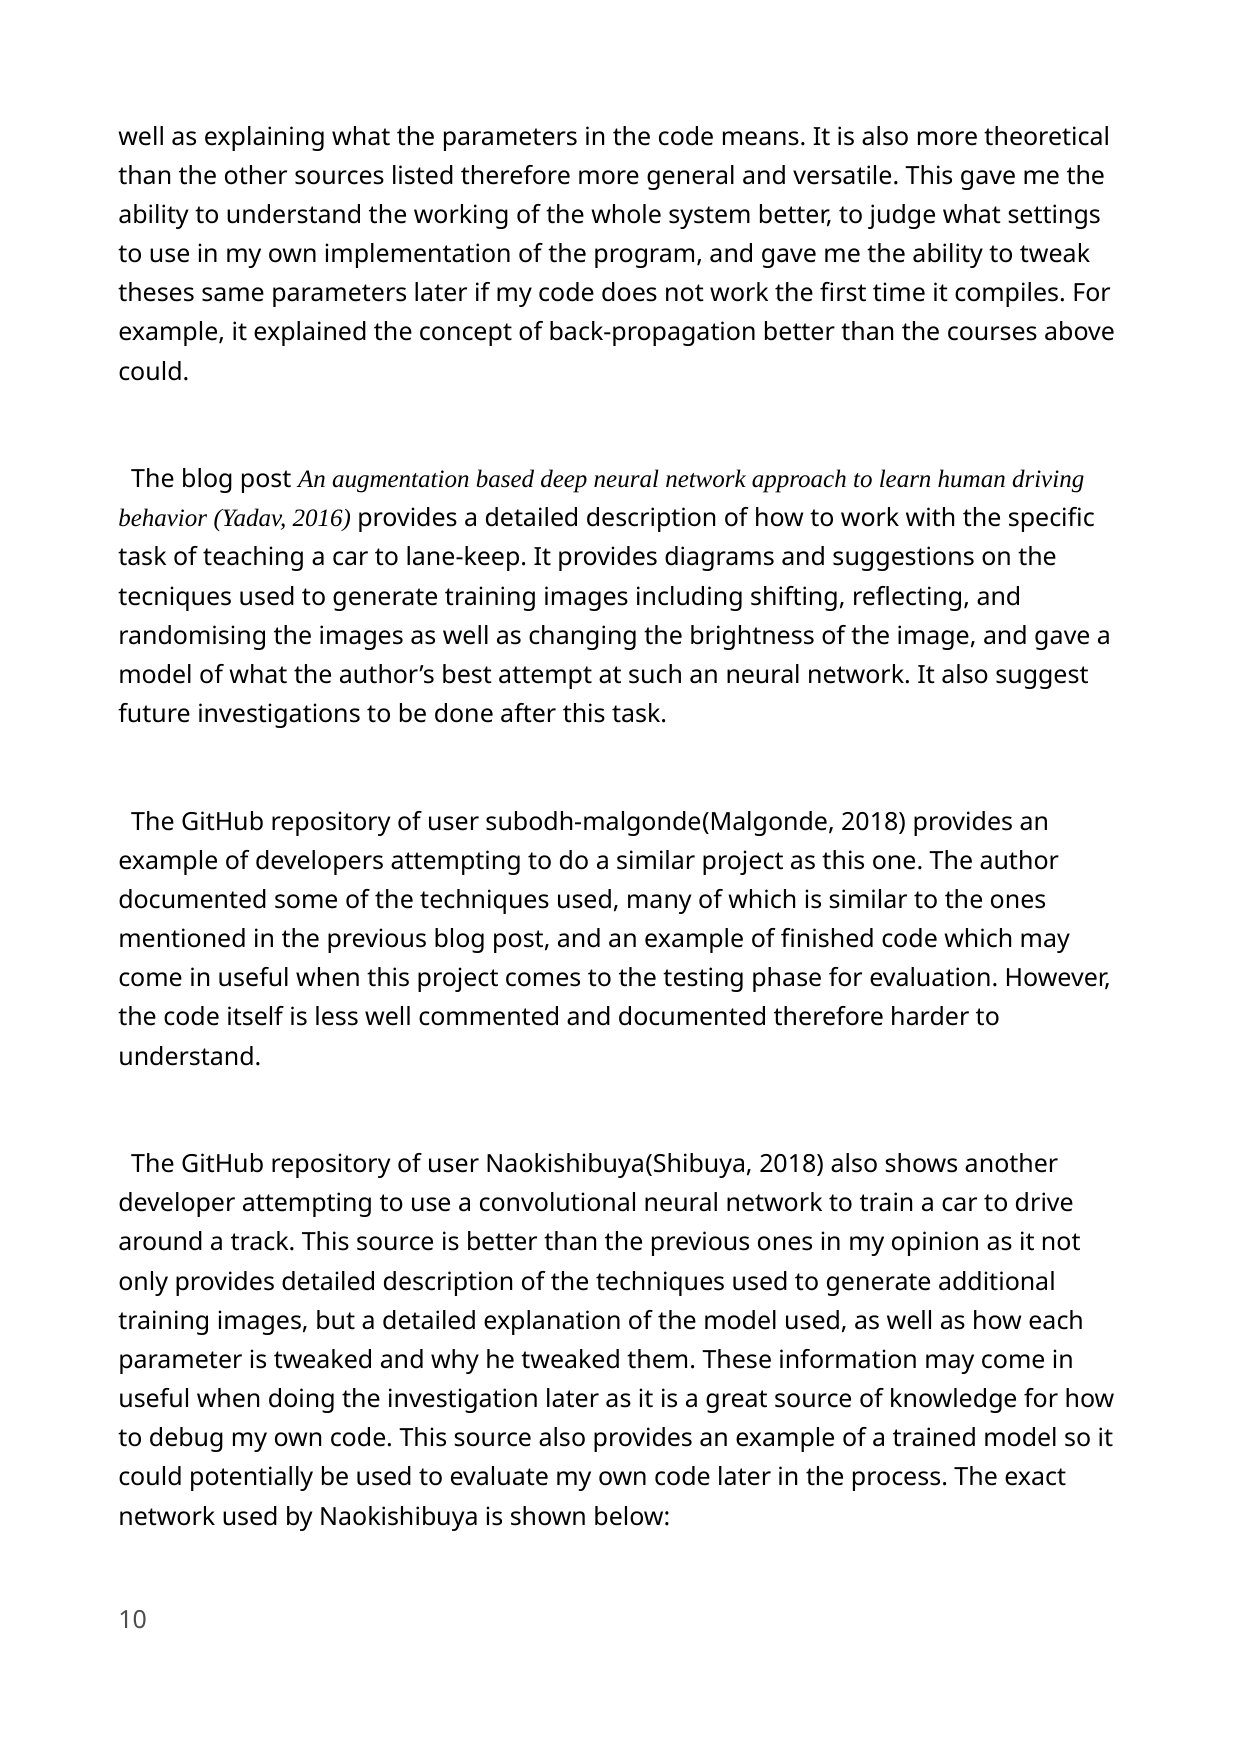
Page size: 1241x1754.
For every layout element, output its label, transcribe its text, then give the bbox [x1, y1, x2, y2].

text The GitHub repository of user subodh-malgonde(Malgonde, 2018) provides an example of developers attempting to do a similar project as this one. The author documented some of the techniques used, many of which is similar to the ones mentioned in the previous blog post, and an example of finished code which may come in useful when this project comes to the testing phase for evaluation. However, the code itself is less well commented and documented therefore harder to understand. [118, 803, 1122, 1072]
text The blog post An augmentation based deep neural network approach to learn human driving behavior (Yadav, 2016) provides a detailed description of how to work with the specific task of teaching a car to lane-keep. It provides diagrams and suggestions on the tecniques used to generate training images including shifting, reflecting, and randomising the images as well as changing the brightness of the image, and gave a model of what the author’s best attempt at such an neural network. It also suggest future investigations to be done after this task. [118, 461, 1122, 730]
text The GitHub repository of user Naokishibuya(Shibuya, 2018) also shows another developer attempting to use a convolutional neural network to train a car to drive around a track. This source is better than the previous ones in my opinion as it not only provides detailed description of the techniques used to generate additional training images, but a detailed explanation of the model used, as well as how each parameter is tweaked and why he tweaked them. These information may come in useful when doing the investigation later as it is a great source of knowledge for how to debug my own code. This source also provides an example of a trained model so it could potentially be used to evaluate my own code later in the process. The exact network used by Naokishibuya is shown below: [118, 1146, 1122, 1532]
text well as explaining what the parameters in the code means. It is also more theoretical than the other sources listed therefore more general and versatile. This gave me the ability to understand the working of the whole system better, to judge what settings to use in my own implementation of the program, and gave me the ability to tweak theses same parameters later if my code does not work the first time it compiles. For example, it explained the concept of back-propagation better than the courses above could. [118, 118, 1122, 387]
